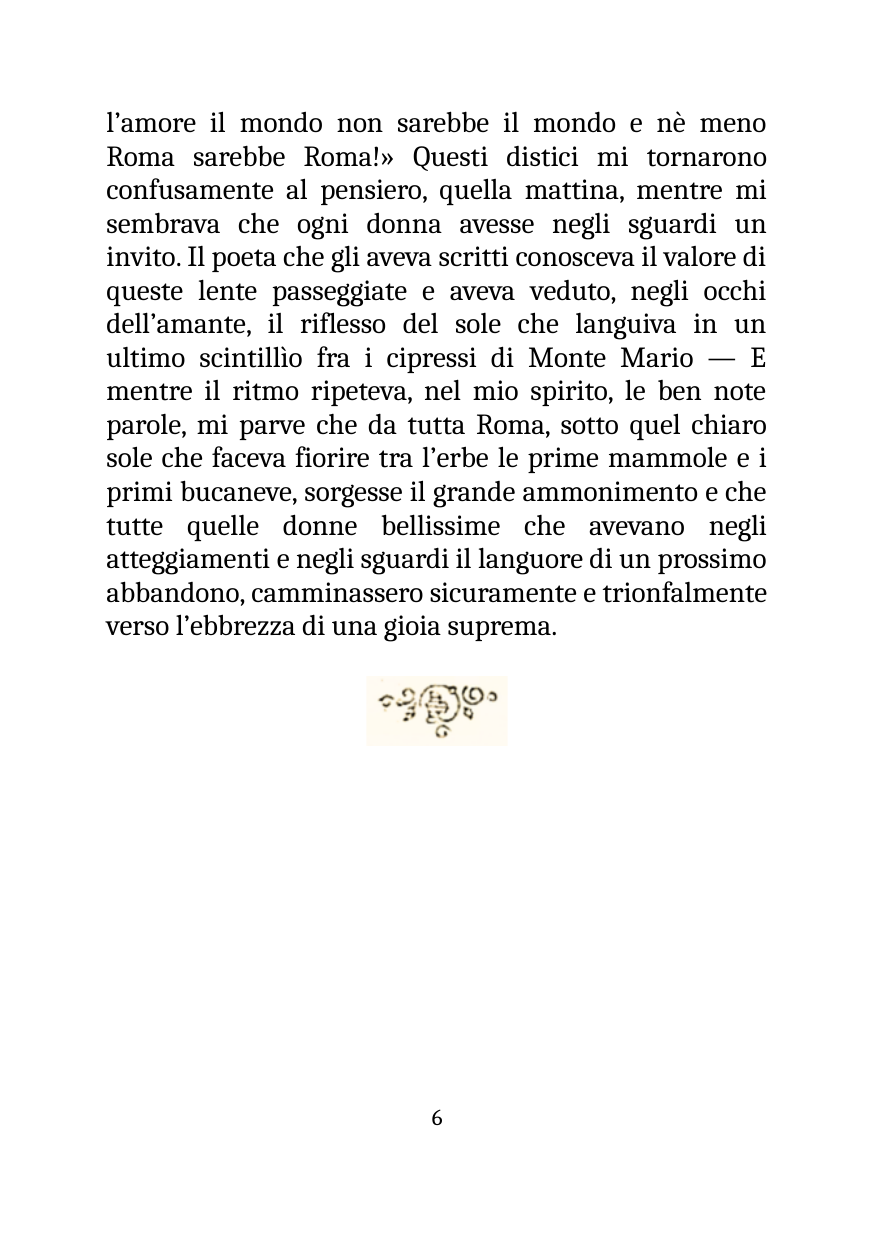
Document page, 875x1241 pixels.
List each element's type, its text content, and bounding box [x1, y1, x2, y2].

text l’amore il mondo non sarebbe il mondo e nè meno Roma sarebbe Roma!» Questi distici mi tornarono confusamente al pensiero, quella mattina, mentre mi sembrava che ogni donna avesse negli sguardi un invito. Il poeta che gli aveva scritti conosceva il valore di queste lente passeggiate e aveva veduto, negli occhi dell’amante, il riflesso del sole che languiva in un ultimo scintillìo fra i cipressi di Monte Mario — E mentre il ritmo ripeteva, nel mio spirito, le ben note parole, mi parve che da tutta Roma, sotto quel chiaro sole che faceva fiorire tra l’erbe le prime mammole e i primi bucaneve, sorgesse il grande ammonimento e che tutte quelle donne bellissime che avevano negli atteggiamenti e negli sguardi il languore di un prossimo abbandono, camminassero sicuramente e trionfalmente verso l’ebbrezza di una gioia suprema. [106, 106, 768, 643]
picture [366, 676, 508, 746]
